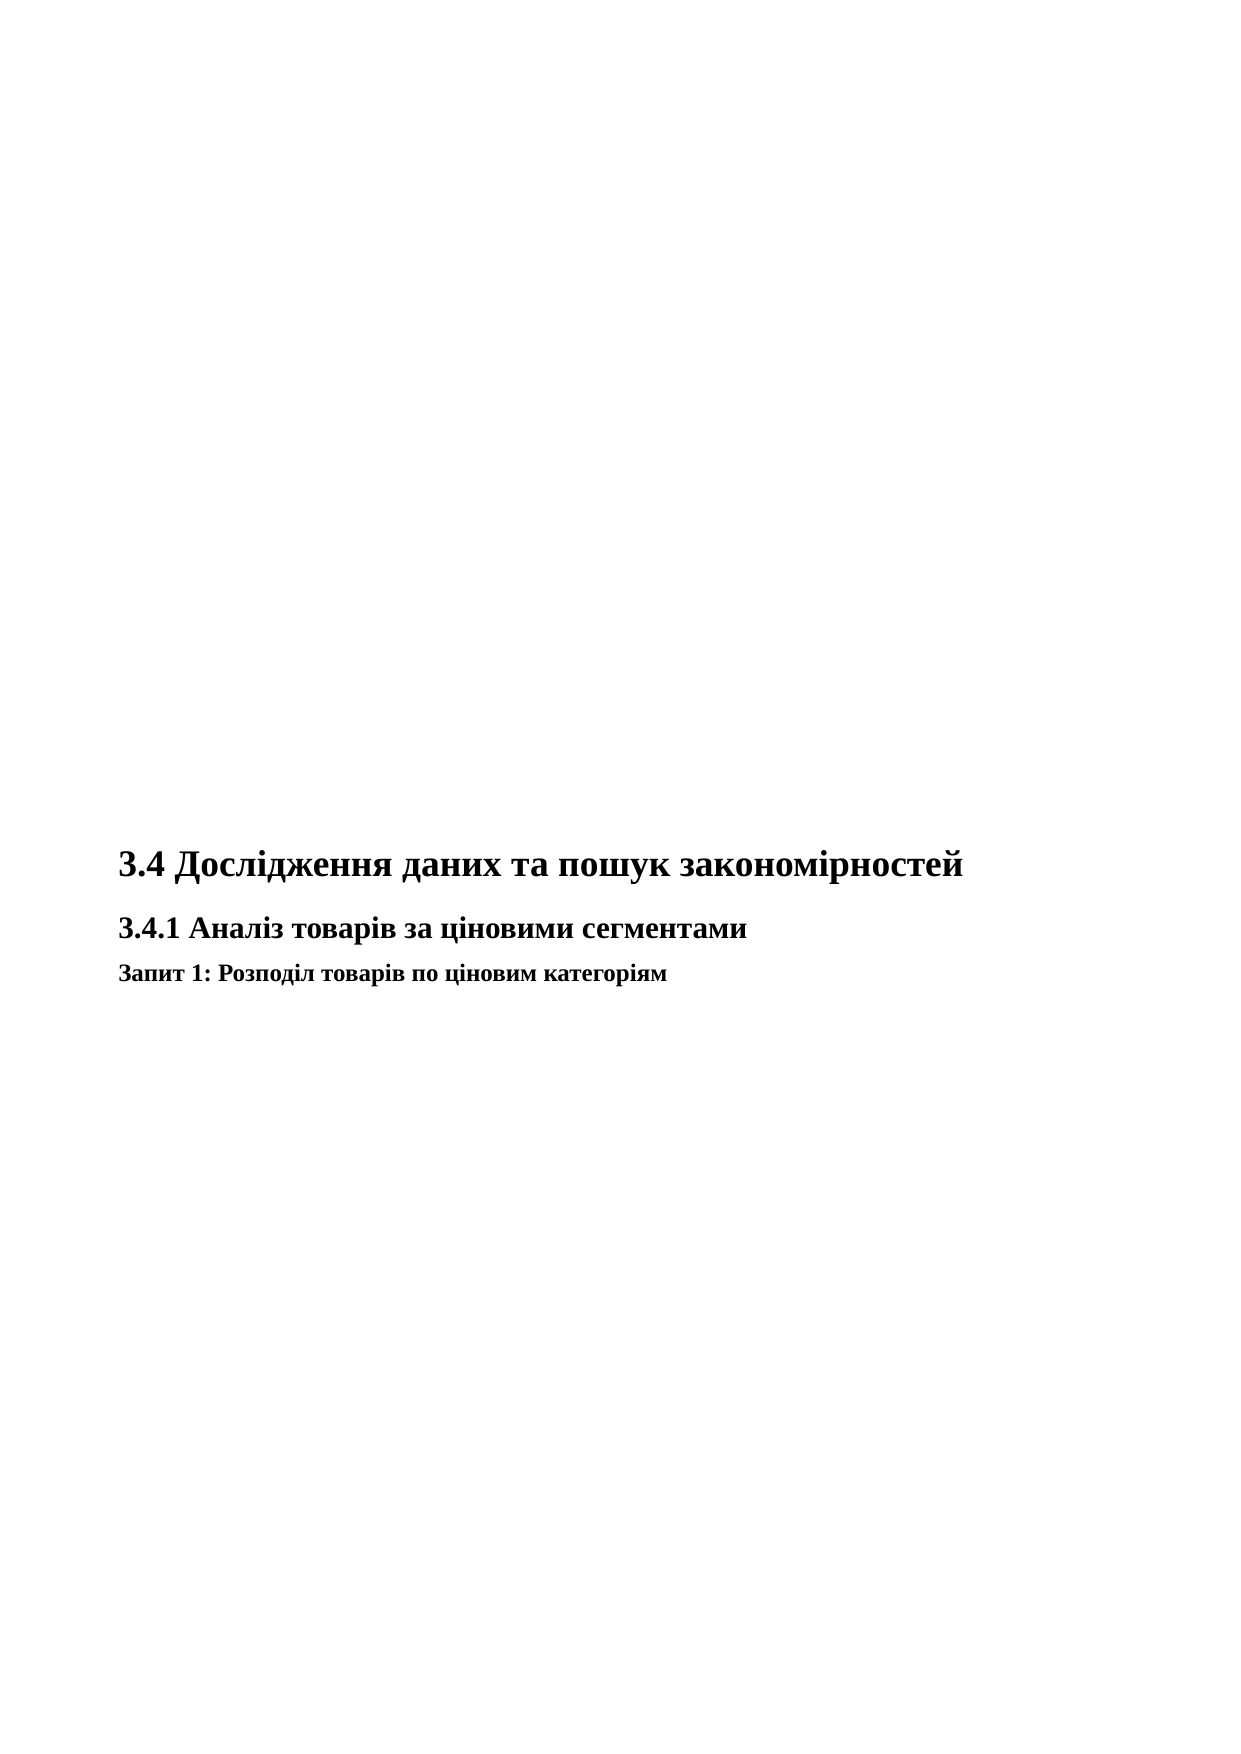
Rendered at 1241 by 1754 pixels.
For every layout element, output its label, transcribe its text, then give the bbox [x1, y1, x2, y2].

subtitle 3.4.1 Аналіз товарів за ціновими сегментами [118, 910, 1122, 946]
text Запит 1: Розподіл товарів по ціновим категоріям [118, 958, 1122, 987]
subtitle 3.4 Дослідження даних та пошук закономірностей [118, 842, 1122, 885]
